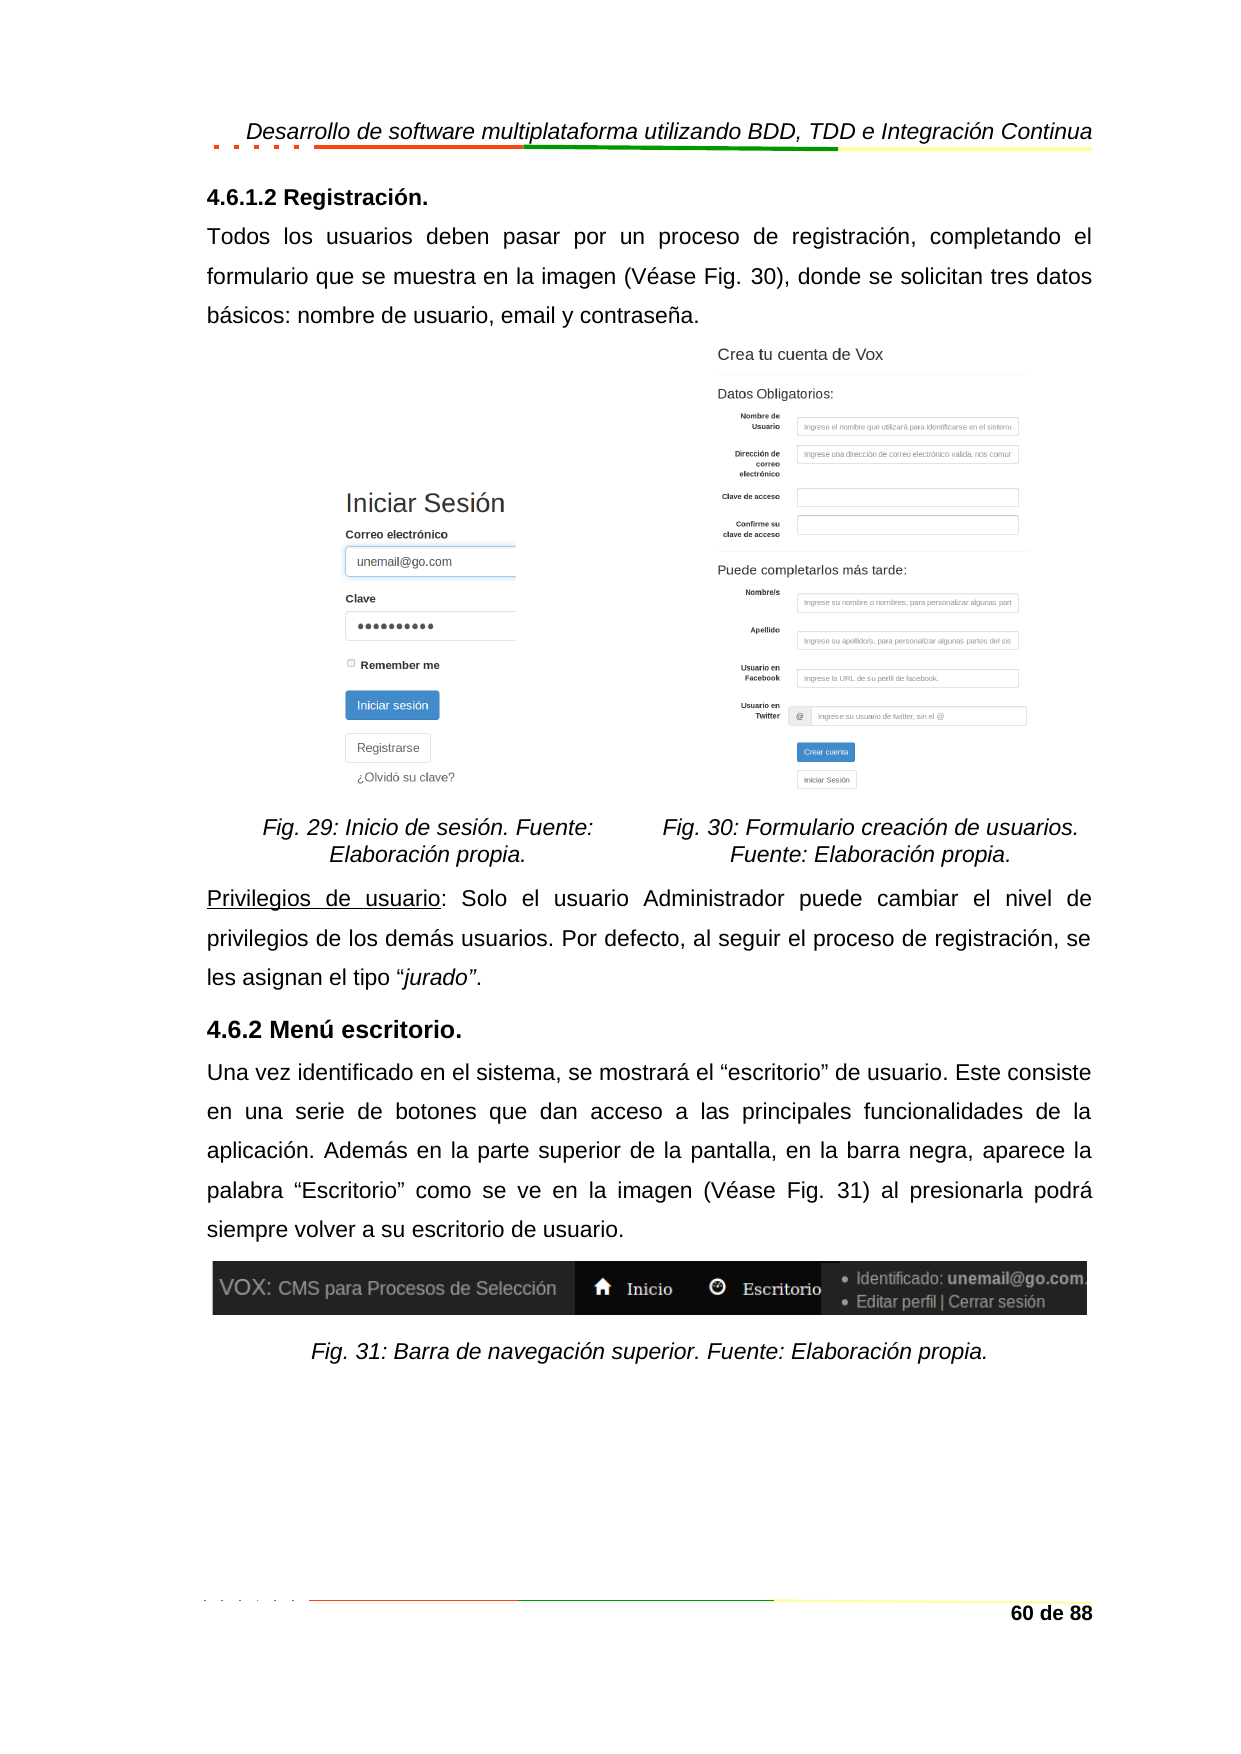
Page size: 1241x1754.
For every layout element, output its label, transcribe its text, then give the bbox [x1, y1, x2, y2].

table_header [649, 342, 1093, 796]
text Todos los usuarios deben pasar por un proceso de registración, completando el formulario que se muestra en la imagen (Véase Fig. 30), donde se solicitan tres datos básicos: nombre de usuario, email y contraseña. [207, 223, 1093, 328]
text 4.6.2 Menú escritorio. [207, 1015, 1093, 1044]
table_cell Fig. 29: Inicio de sesión. Fuente: Elaboración propia. [207, 796, 649, 885]
text Privilegios de usuario: Solo el usuario Administrador puede cambiar el nivel de privilegios de los demás usuarios. Por defecto, al seguir el proceso de registración, se les asignan el tipo “jurado”. [207, 885, 1093, 990]
table_header [207, 1256, 1093, 1320]
picture [713, 347, 1029, 791]
table_cell Fig. 31: Barra de navegación superior. Fuente: Elaboración propia. [207, 1320, 1093, 1383]
picture [212, 1261, 1087, 1315]
text Una vez identificado en el sistema, se mostrará el “escritorio” de usuario. Este consiste en una serie de botones que dan acceso a las principales funcionalidades de la aplicación. Además en la parte superior de la pantalla, en la barra negra, aparece la palabra “Escritorio” como se ve en la imagen (Véase Fig. 31) al presionarla podrá siempre volver a su escritorio de usuario. [207, 1058, 1093, 1243]
picture [339, 490, 516, 790]
text 4.6.1.2 Registración. [207, 184, 1093, 210]
table_header [207, 342, 649, 796]
table_cell Fig. 30: Formulario creación de usuarios. Fuente: Elaboración propia. [649, 796, 1093, 885]
